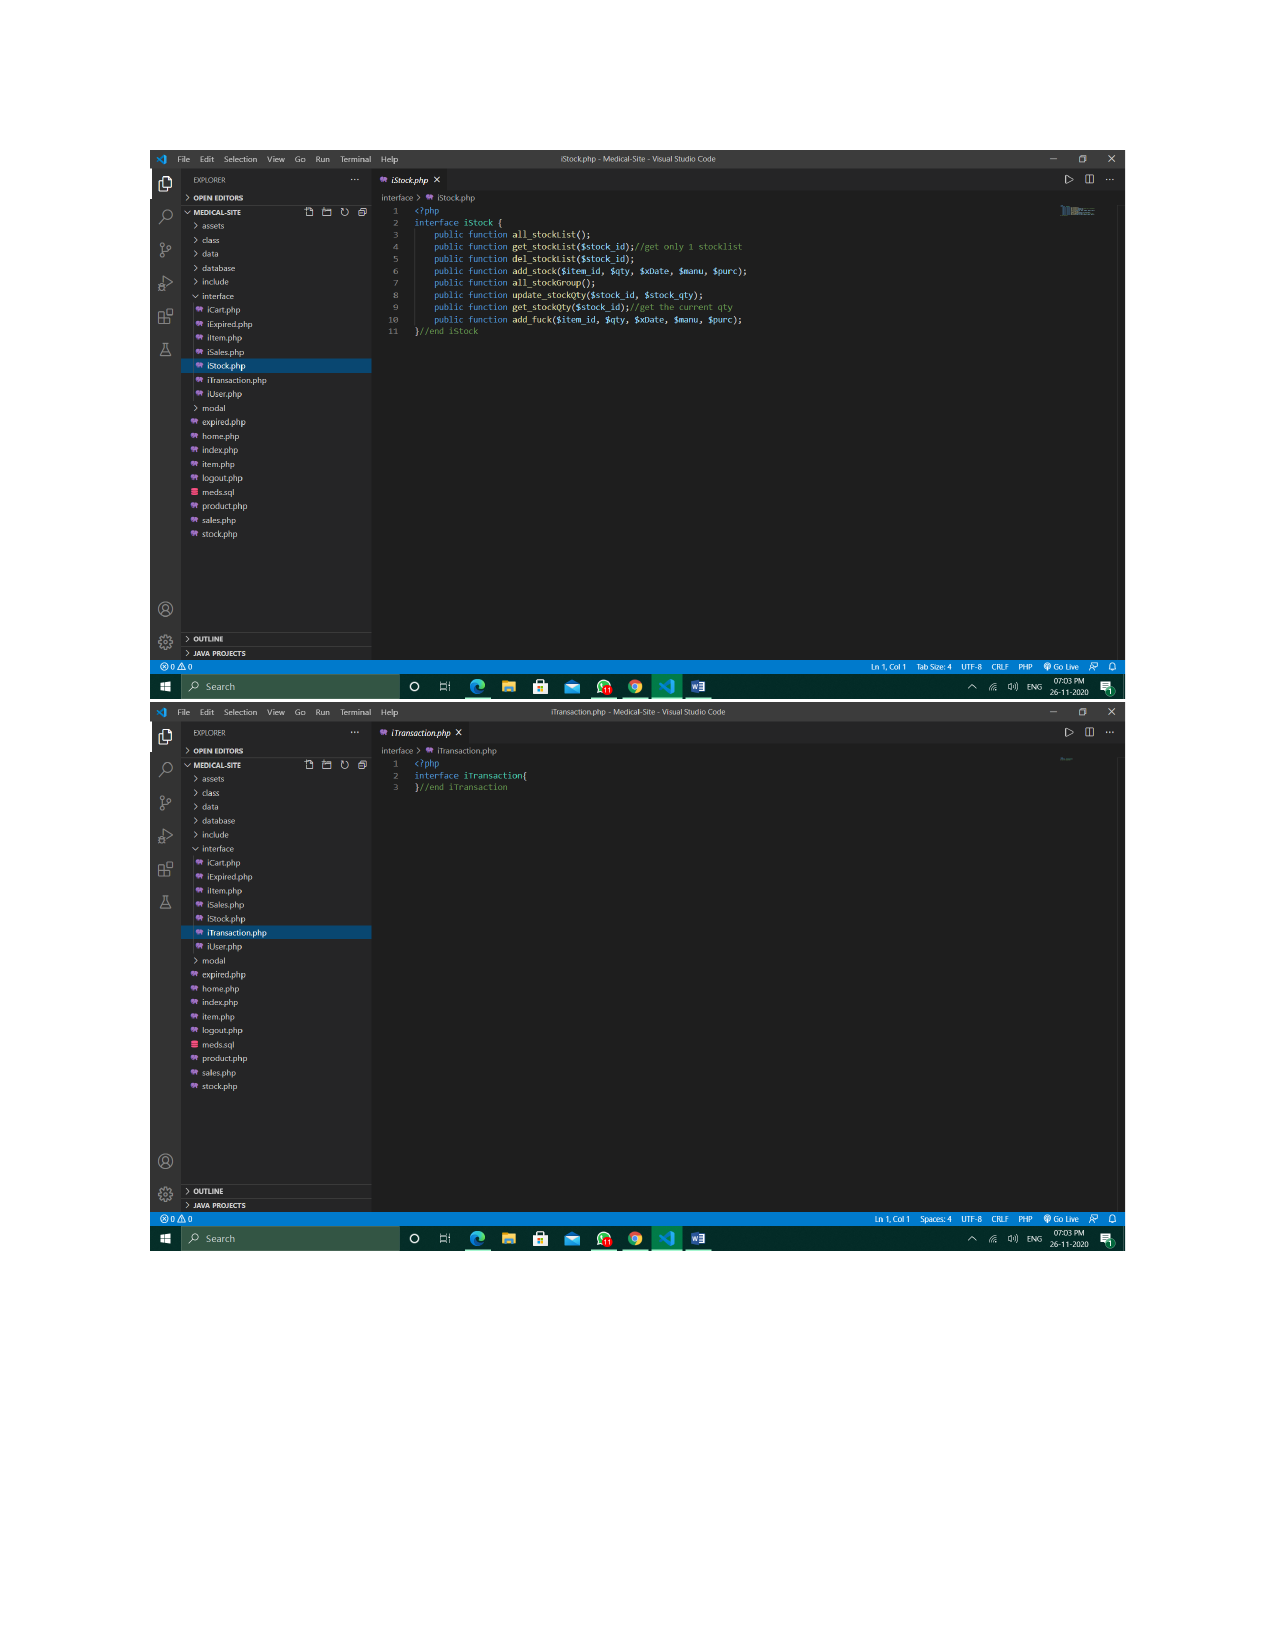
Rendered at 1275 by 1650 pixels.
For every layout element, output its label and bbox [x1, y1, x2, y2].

picture [150, 702, 1125, 1251]
picture [150, 150, 1125, 699]
